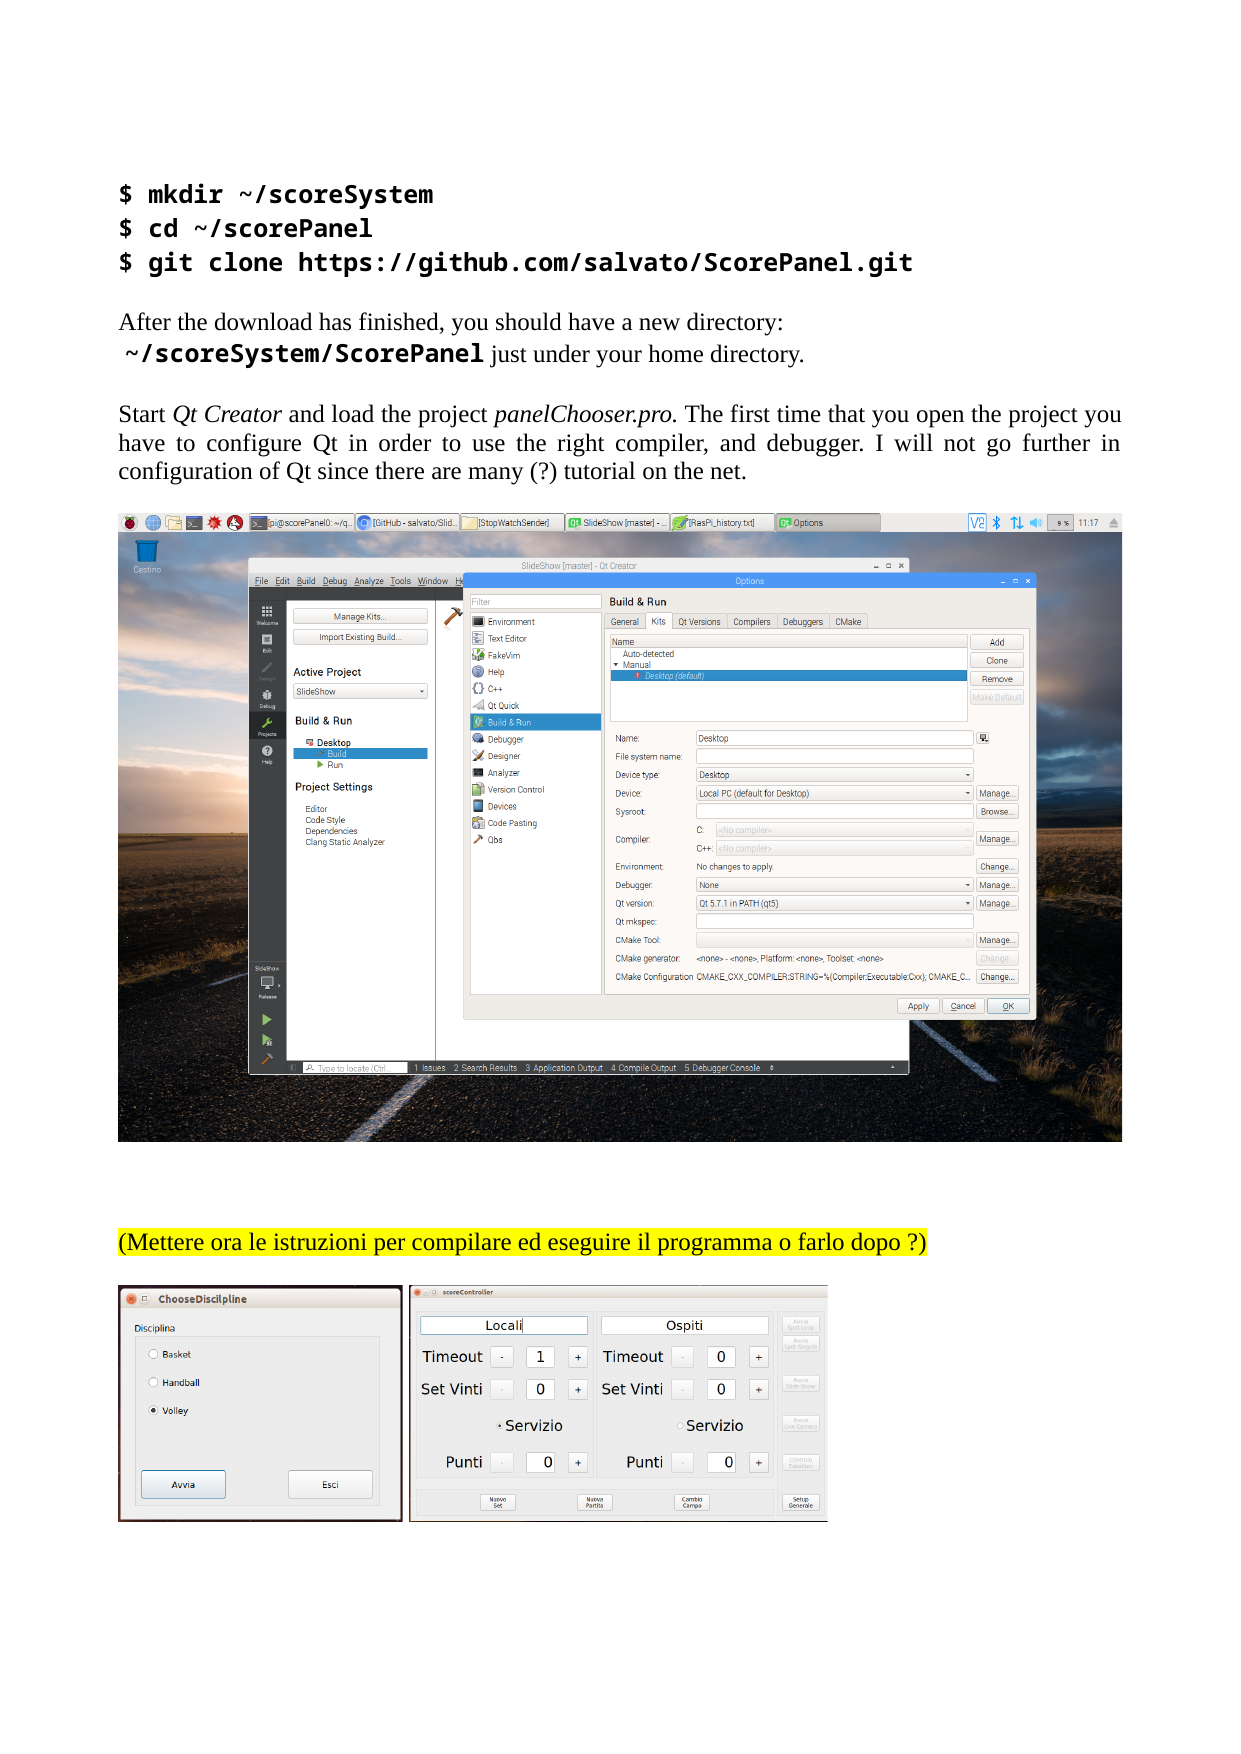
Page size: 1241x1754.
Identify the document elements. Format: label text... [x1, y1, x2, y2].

text Start Qt Creator and load the project panelChooser.pro. The first time that you open the project you have to configure Qt in order to use the right compiler, and debugger. I will not go further in configuration of Qt since there are many (?) tutorial on the net. [118, 399, 1122, 485]
text $ mkdir ~/scoreSystem [118, 176, 1122, 210]
picture [409, 1285, 828, 1522]
text $ cd ~/scorePanel [118, 210, 1122, 244]
text After the download has finished, you should have a new directory: [118, 307, 1122, 336]
picture [118, 1285, 403, 1522]
picture [118, 513, 1123, 1142]
text ~/scoreSystem/ScorePanel just under your home directory. [118, 336, 1122, 370]
text (Mettere ora le istruzioni per compilare ed eseguire il programma o farlo dopo ?) [118, 1227, 1122, 1256]
text $ git clone https://github.com/salvato/ScorePanel.git [118, 244, 1122, 278]
